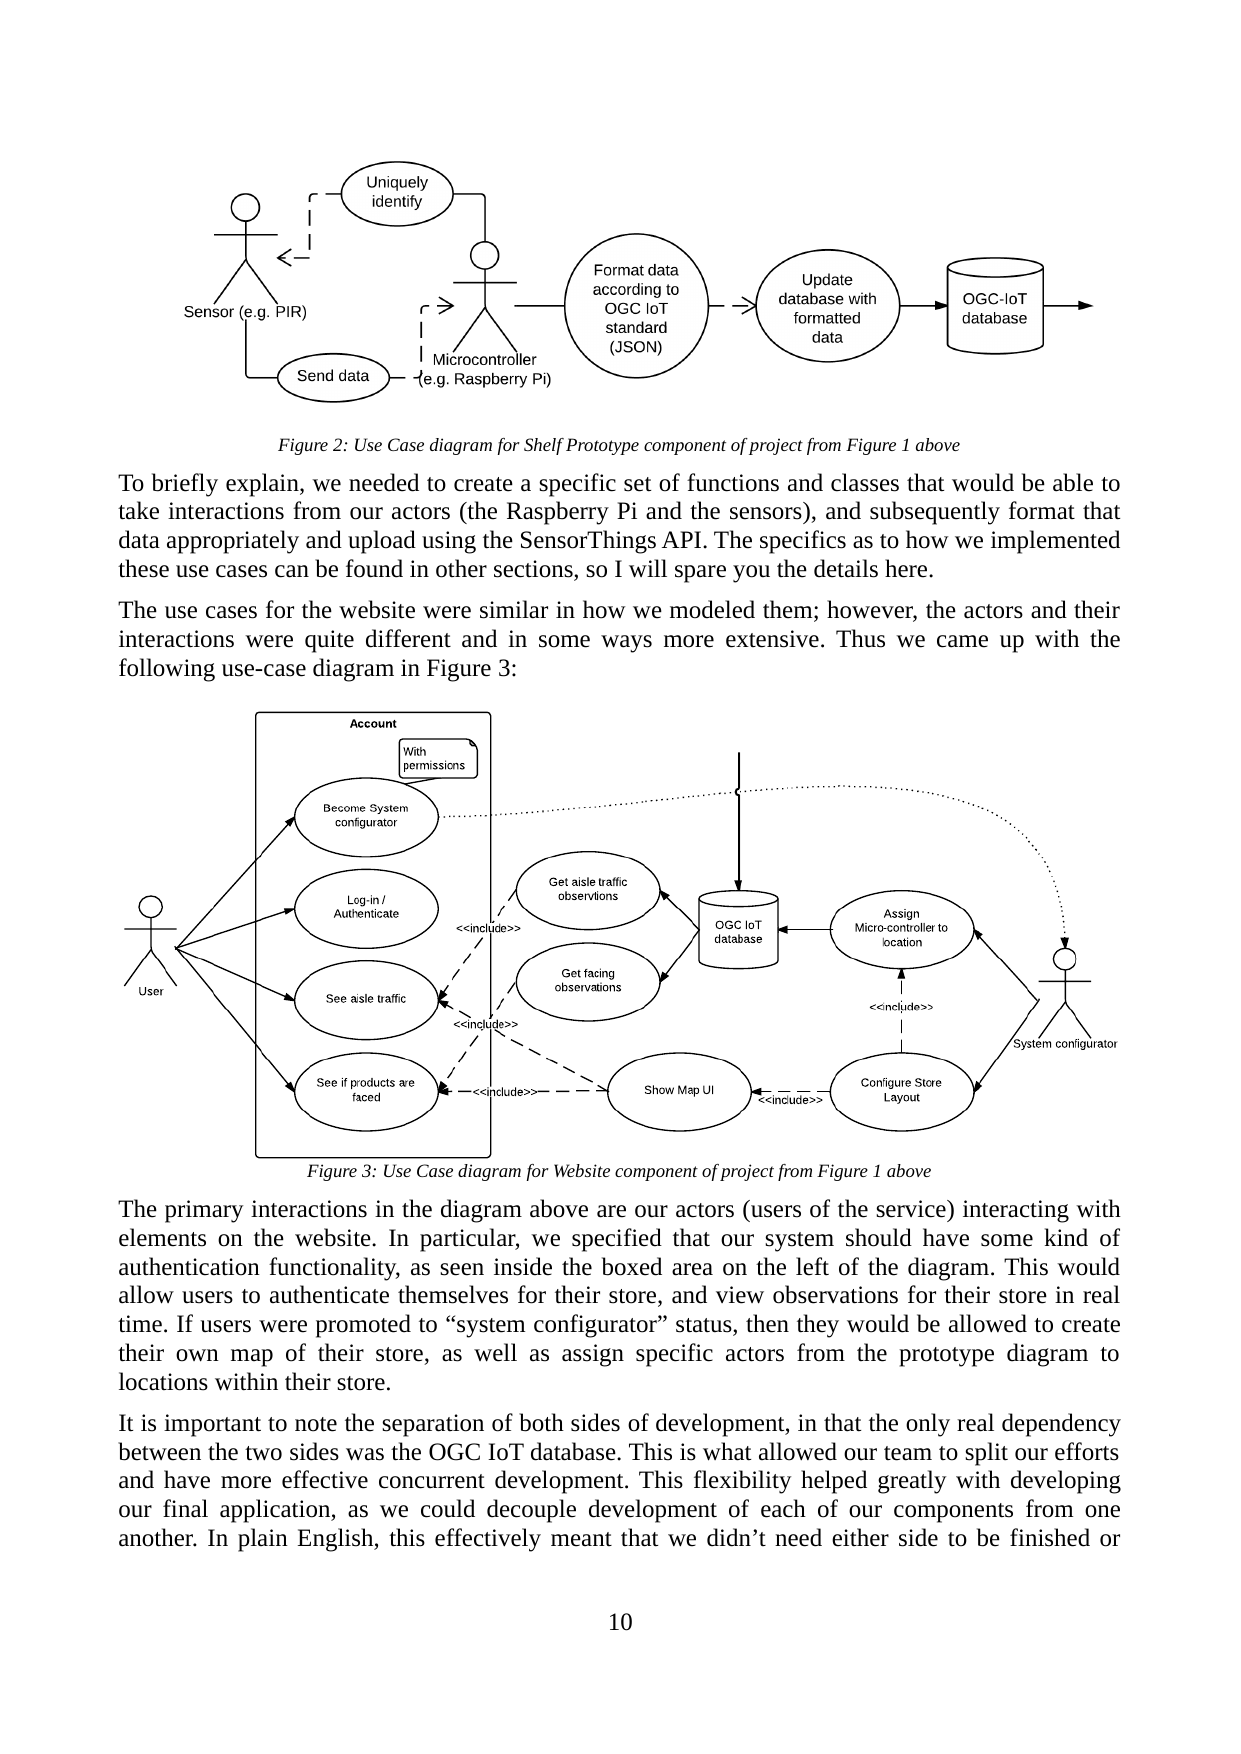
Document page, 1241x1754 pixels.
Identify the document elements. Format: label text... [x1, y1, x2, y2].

picture [118, 706, 1123, 1161]
text It is important to note the separation of both sides of development, in that the only real dependency between the two sides was the OGC IoT database. This is what allowed our team to split our efforts and have more effective concurrent development. This flexibility helped greatly with developing our final application, as we could decouple development of each of our components from one another. In plain English, this effectively meant that we didn’t need either side to be finished or [118, 1408, 1122, 1552]
text Figure 3: Use Case diagram for Website component of project from Figure 1 above [118, 1161, 1122, 1182]
text Figure 2: Use Case diagram for Shelf Prototype component of project from Figure 1 above [118, 434, 1122, 455]
text The use cases for the website were similar in how we modeled them; however, the actors and their interactions were quite different and in some ways more extensive. Thus we came up with the following use-case diagram in Figure 3: [118, 595, 1122, 681]
text To briefly explain, we needed to create a specific set of functions and classes that would be able to take interactions from our actors (the Raspberry Pi and the sensors), and subsequently format that data appropriately and upload using the SensorThings API. The specifics as to how we implemented these use cases can be found in other sections, so I will spare you the details here. [118, 468, 1122, 583]
text The primary interactions in the diagram above are our actors (users of the service) interacting with elements on the website. In particular, we specified that our system should have some kind of authentication functionality, as seen inside the boxed area on the left of the diagram. This would allow users to authenticate themselves for their store, and view observations for their store in real time. If users were promoted to “system configurator” status, then they would be allowed to create their own map of their store, as well as assign specific actors from the prototype diagram to locations within their store. [118, 1194, 1122, 1396]
picture [118, 130, 1123, 434]
